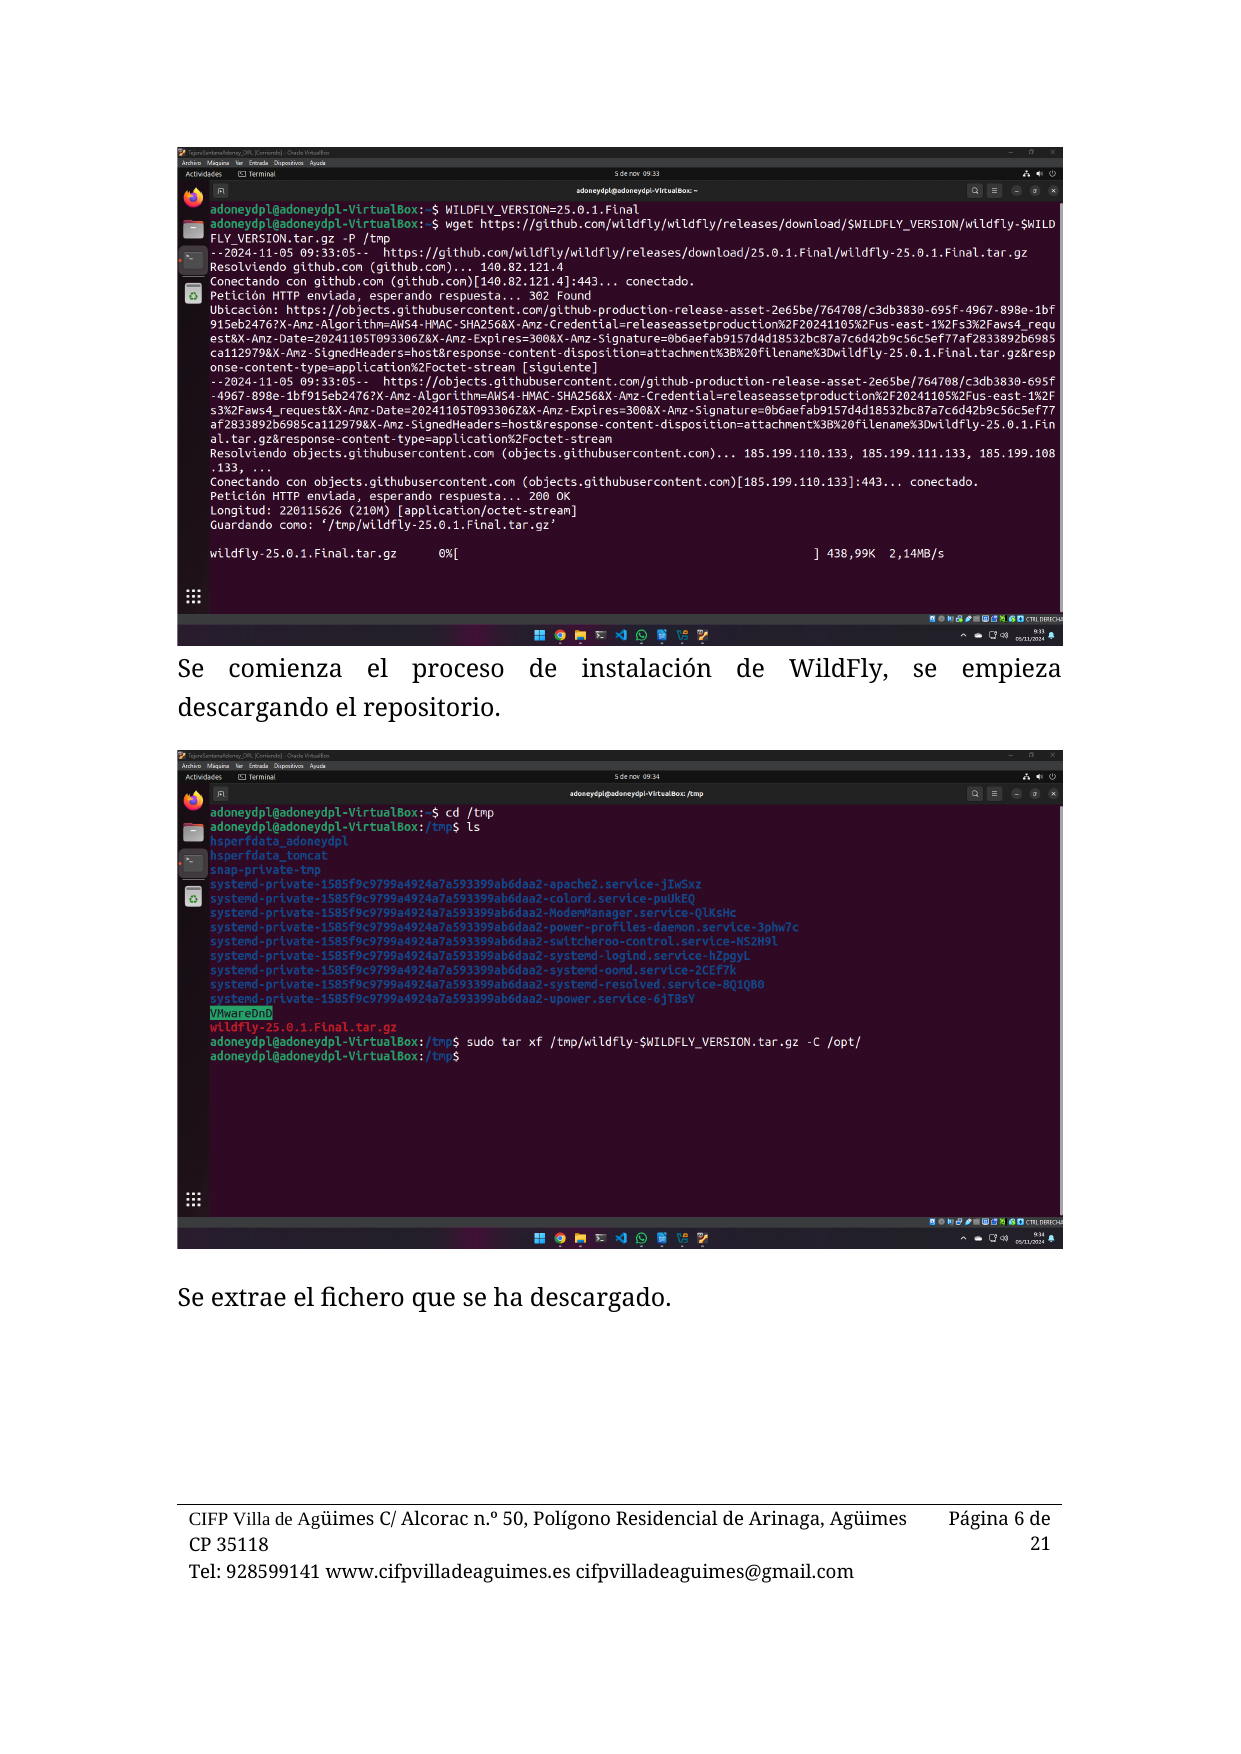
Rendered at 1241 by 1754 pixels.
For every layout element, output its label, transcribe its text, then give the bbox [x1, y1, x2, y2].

text Se extrae el fichero que se ha descargado. [177, 1249, 1063, 1313]
text Se comienza el proceso de instalación de WildFly, se empieza descargando el repositorio. [177, 646, 1063, 724]
picture [177, 147, 1063, 646]
picture [177, 750, 1063, 1249]
